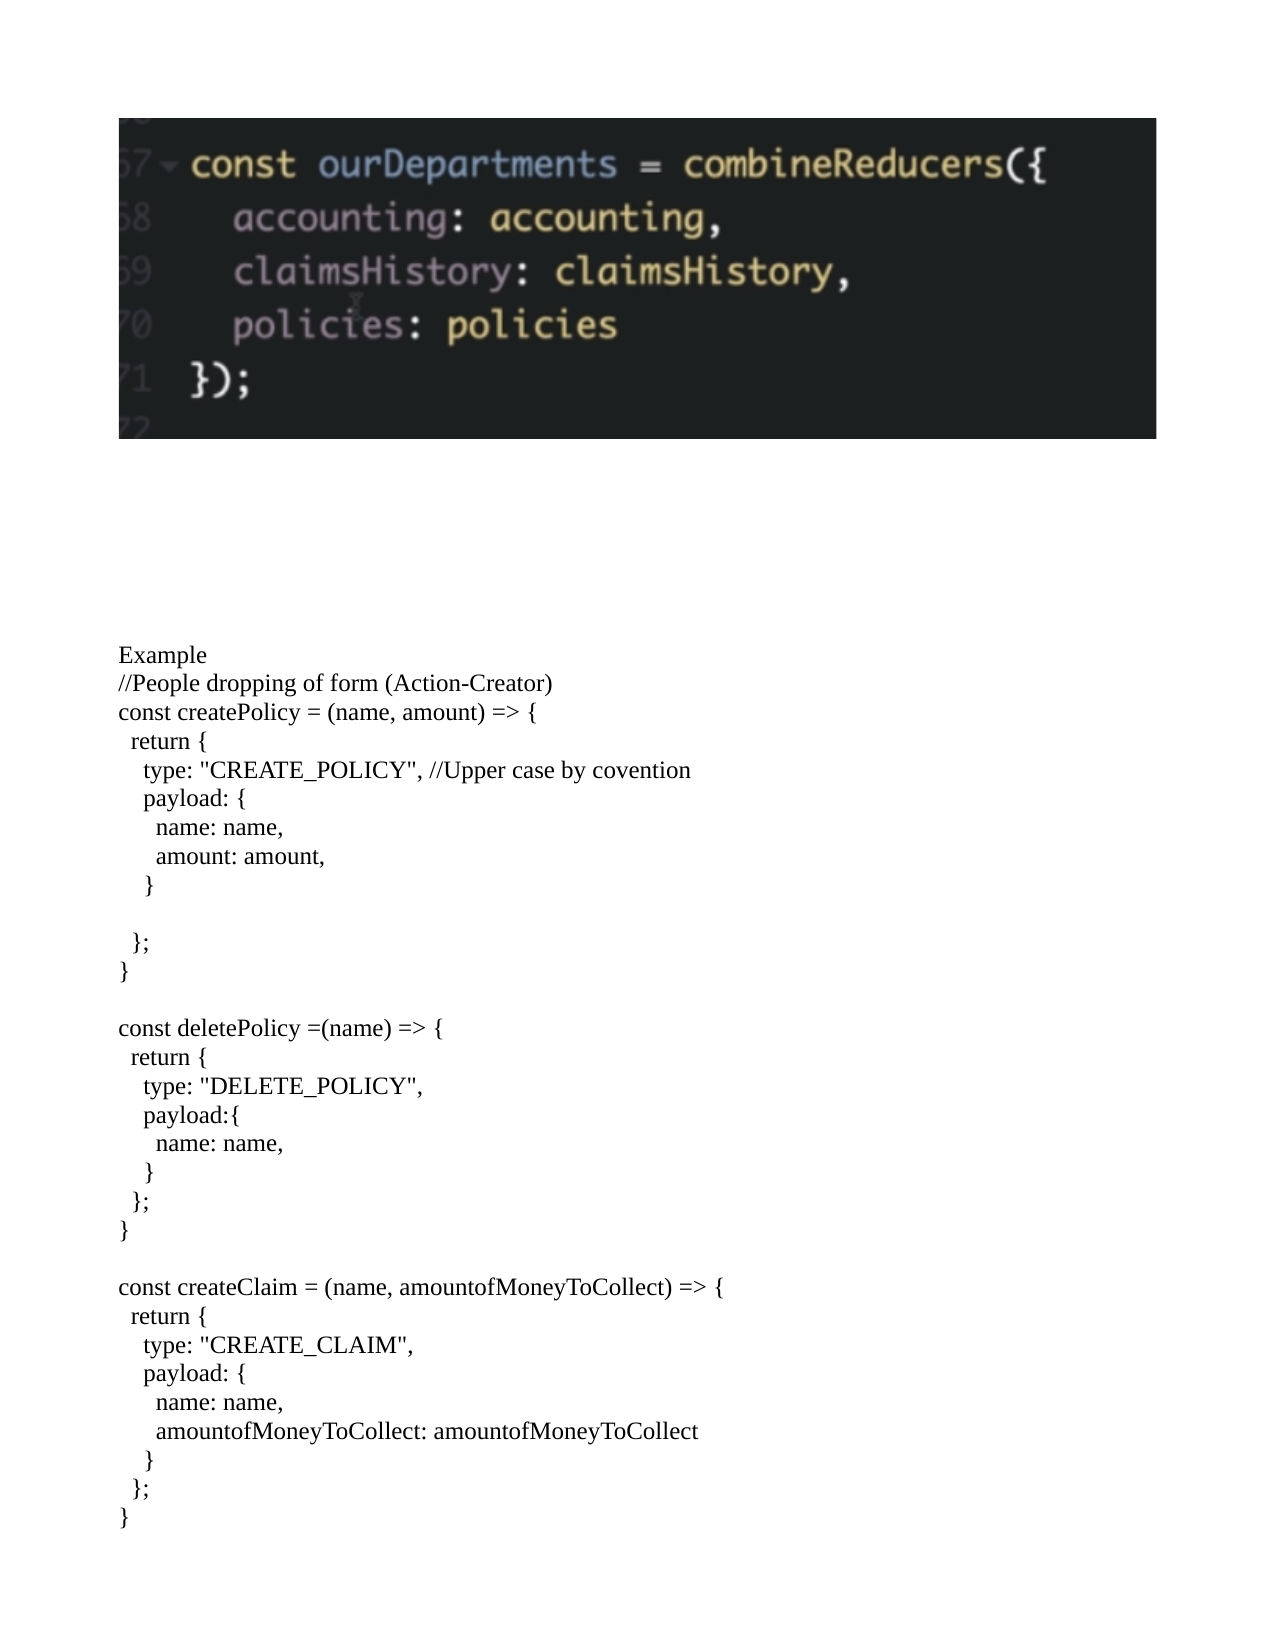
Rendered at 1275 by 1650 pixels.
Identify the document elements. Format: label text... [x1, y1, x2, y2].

text amount: amount, [118, 841, 1157, 870]
text return { [118, 1042, 1157, 1071]
text type: "DELETE_POLICY", [118, 1071, 1157, 1100]
text name: name, [118, 1387, 1157, 1416]
text } [118, 1445, 1157, 1473]
text Example [118, 640, 1157, 668]
text } [118, 870, 1157, 898]
text }; [118, 927, 1157, 956]
text //People dropping of form (Action-Creator) [118, 668, 1157, 697]
text name: name, [118, 1128, 1157, 1157]
text } [118, 1502, 1157, 1531]
text return { [118, 1301, 1157, 1330]
text } [118, 1215, 1157, 1243]
text }; [118, 1473, 1157, 1502]
text name: name, [118, 812, 1157, 841]
text const createPolicy = (name, amount) => { [118, 697, 1157, 726]
text payload: { [118, 783, 1157, 812]
text type: "CREATE_CLAIM", [118, 1330, 1157, 1358]
text amountofMoneyToCollect: amountofMoneyToCollect [118, 1416, 1157, 1445]
text payload: { [118, 1358, 1157, 1387]
text } [118, 1157, 1157, 1186]
picture [118, 118, 1157, 439]
text }; [118, 1186, 1157, 1215]
text } [118, 956, 1157, 985]
text const deletePolicy =(name) => { [118, 1013, 1157, 1042]
text return { [118, 726, 1157, 755]
text const createClaim = (name, amountofMoneyToCollect) => { [118, 1272, 1157, 1301]
text type: "CREATE_POLICY", //Upper case by covention [118, 755, 1157, 783]
text payload:{ [118, 1100, 1157, 1128]
